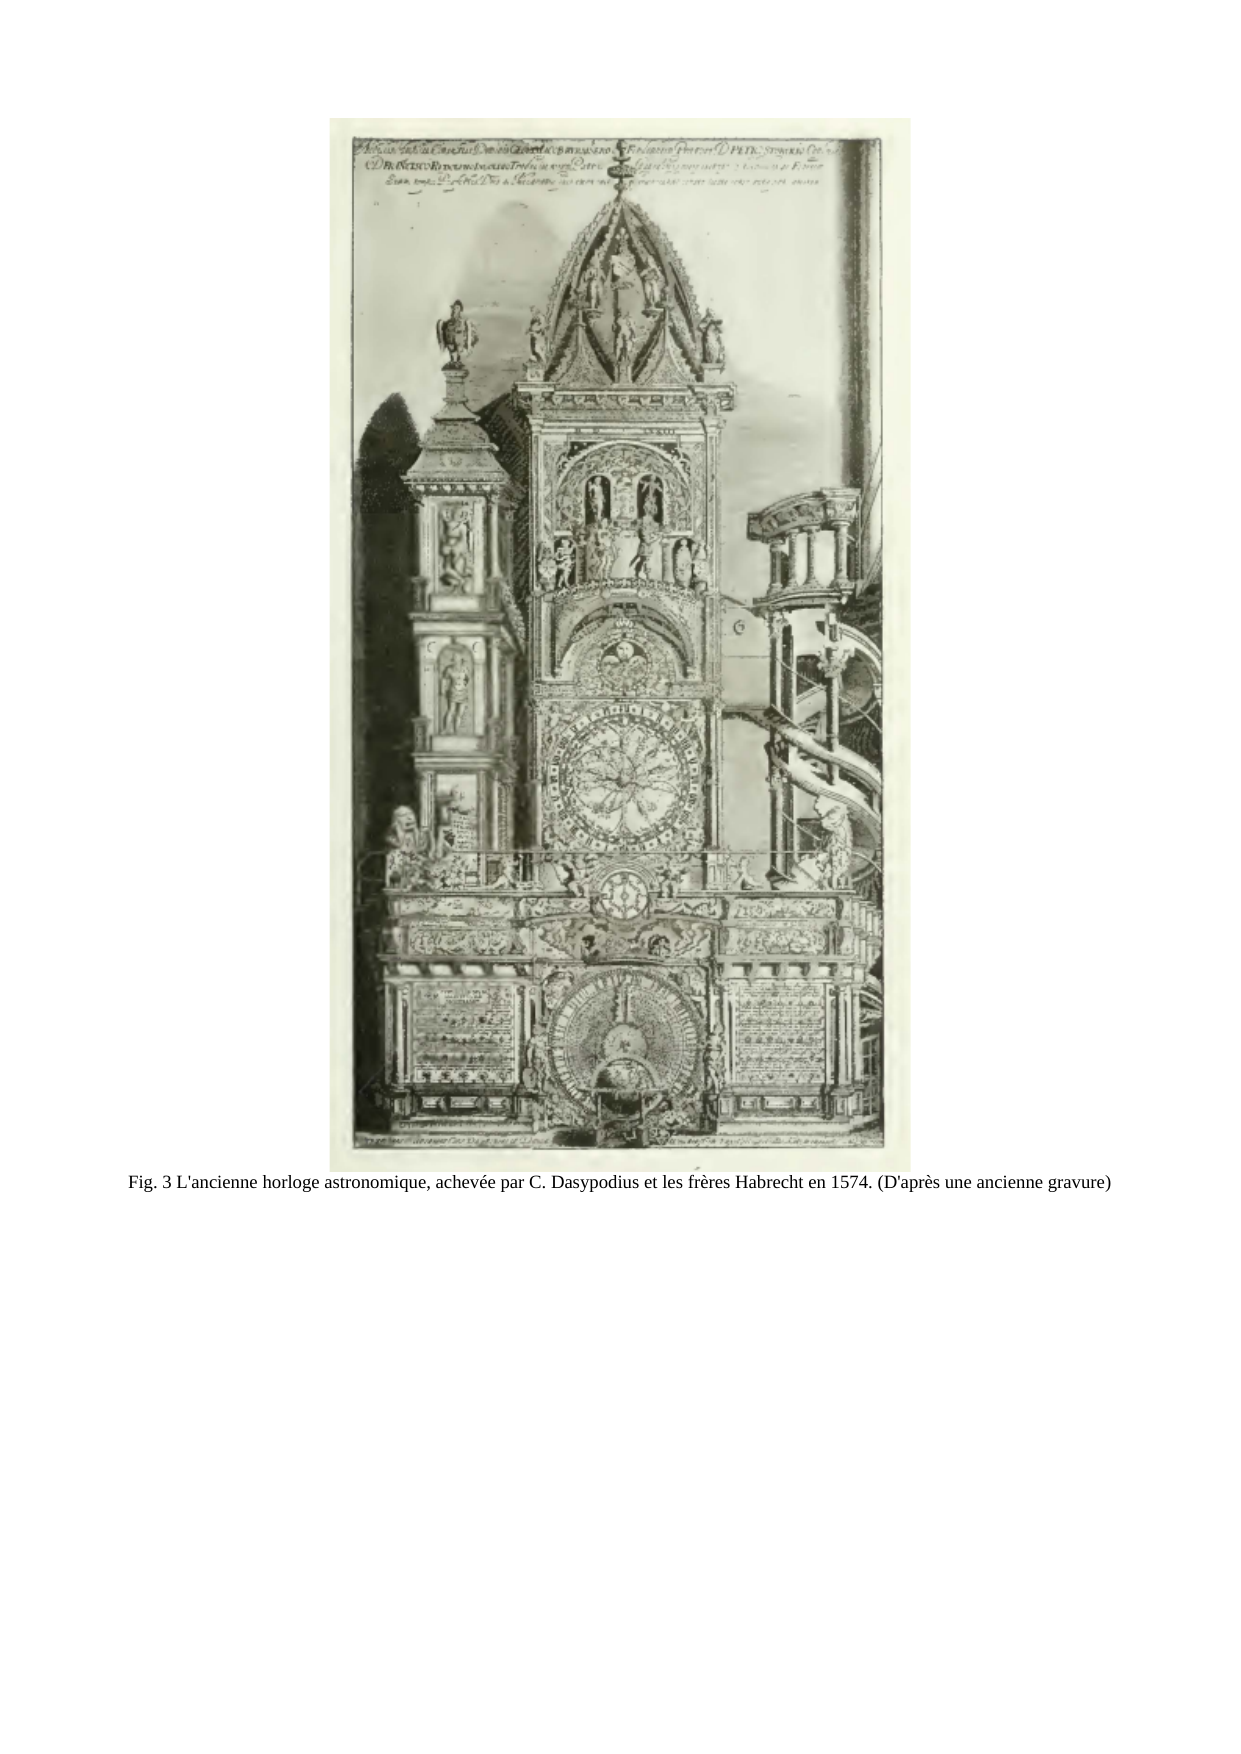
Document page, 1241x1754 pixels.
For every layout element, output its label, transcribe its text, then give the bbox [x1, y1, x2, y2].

picture [329, 118, 911, 1172]
text Fig. 3 L'ancienne horloge astronomique, achevée par C. Dasypodius et les frères Habrecht en 1574. (D'après une ancienne gravure) [118, 118, 1122, 1193]
